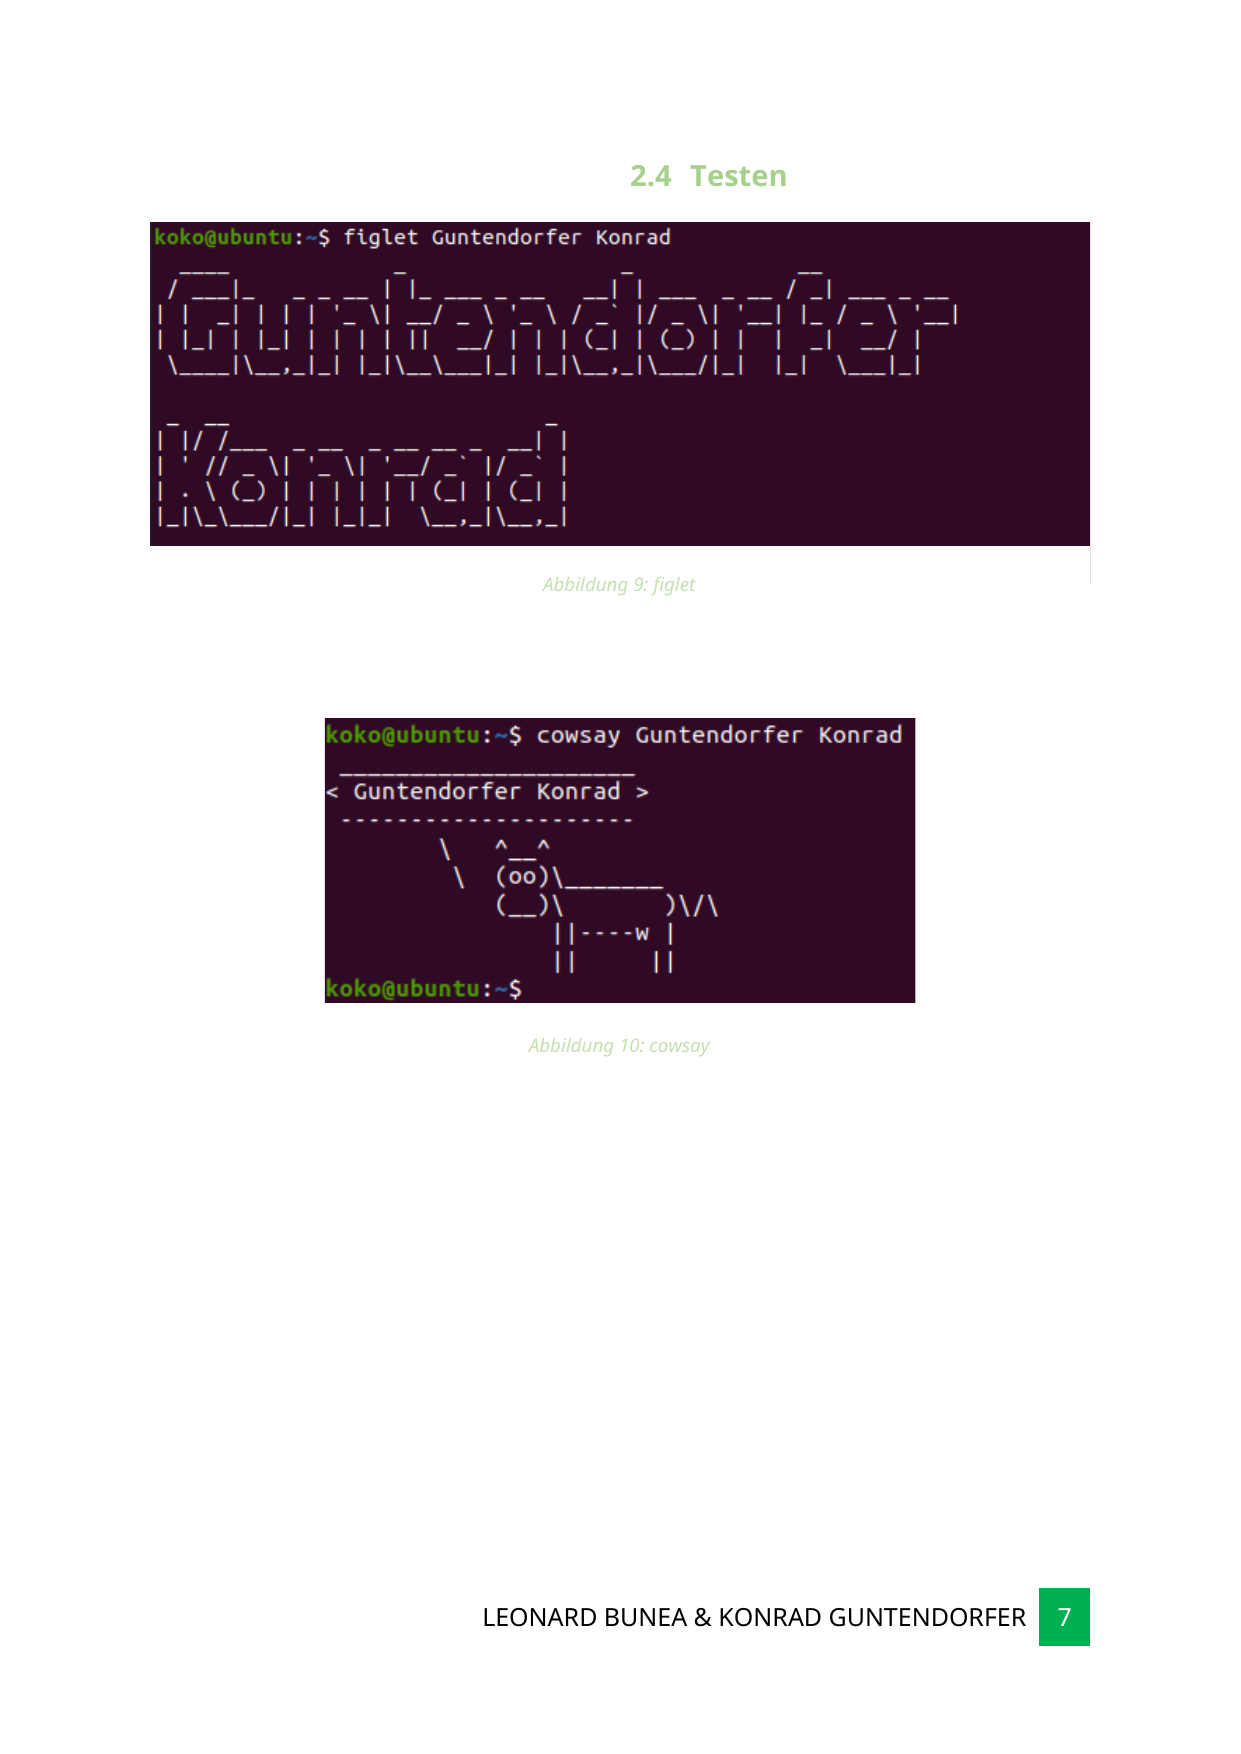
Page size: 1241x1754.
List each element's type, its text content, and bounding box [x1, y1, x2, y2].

text Abbildung 10: cowsay [325, 1032, 915, 1057]
subtitle [150, 546, 1090, 571]
subtitle Testen [327, 156, 1090, 195]
text Abbildung 9: figlet [150, 571, 1090, 597]
